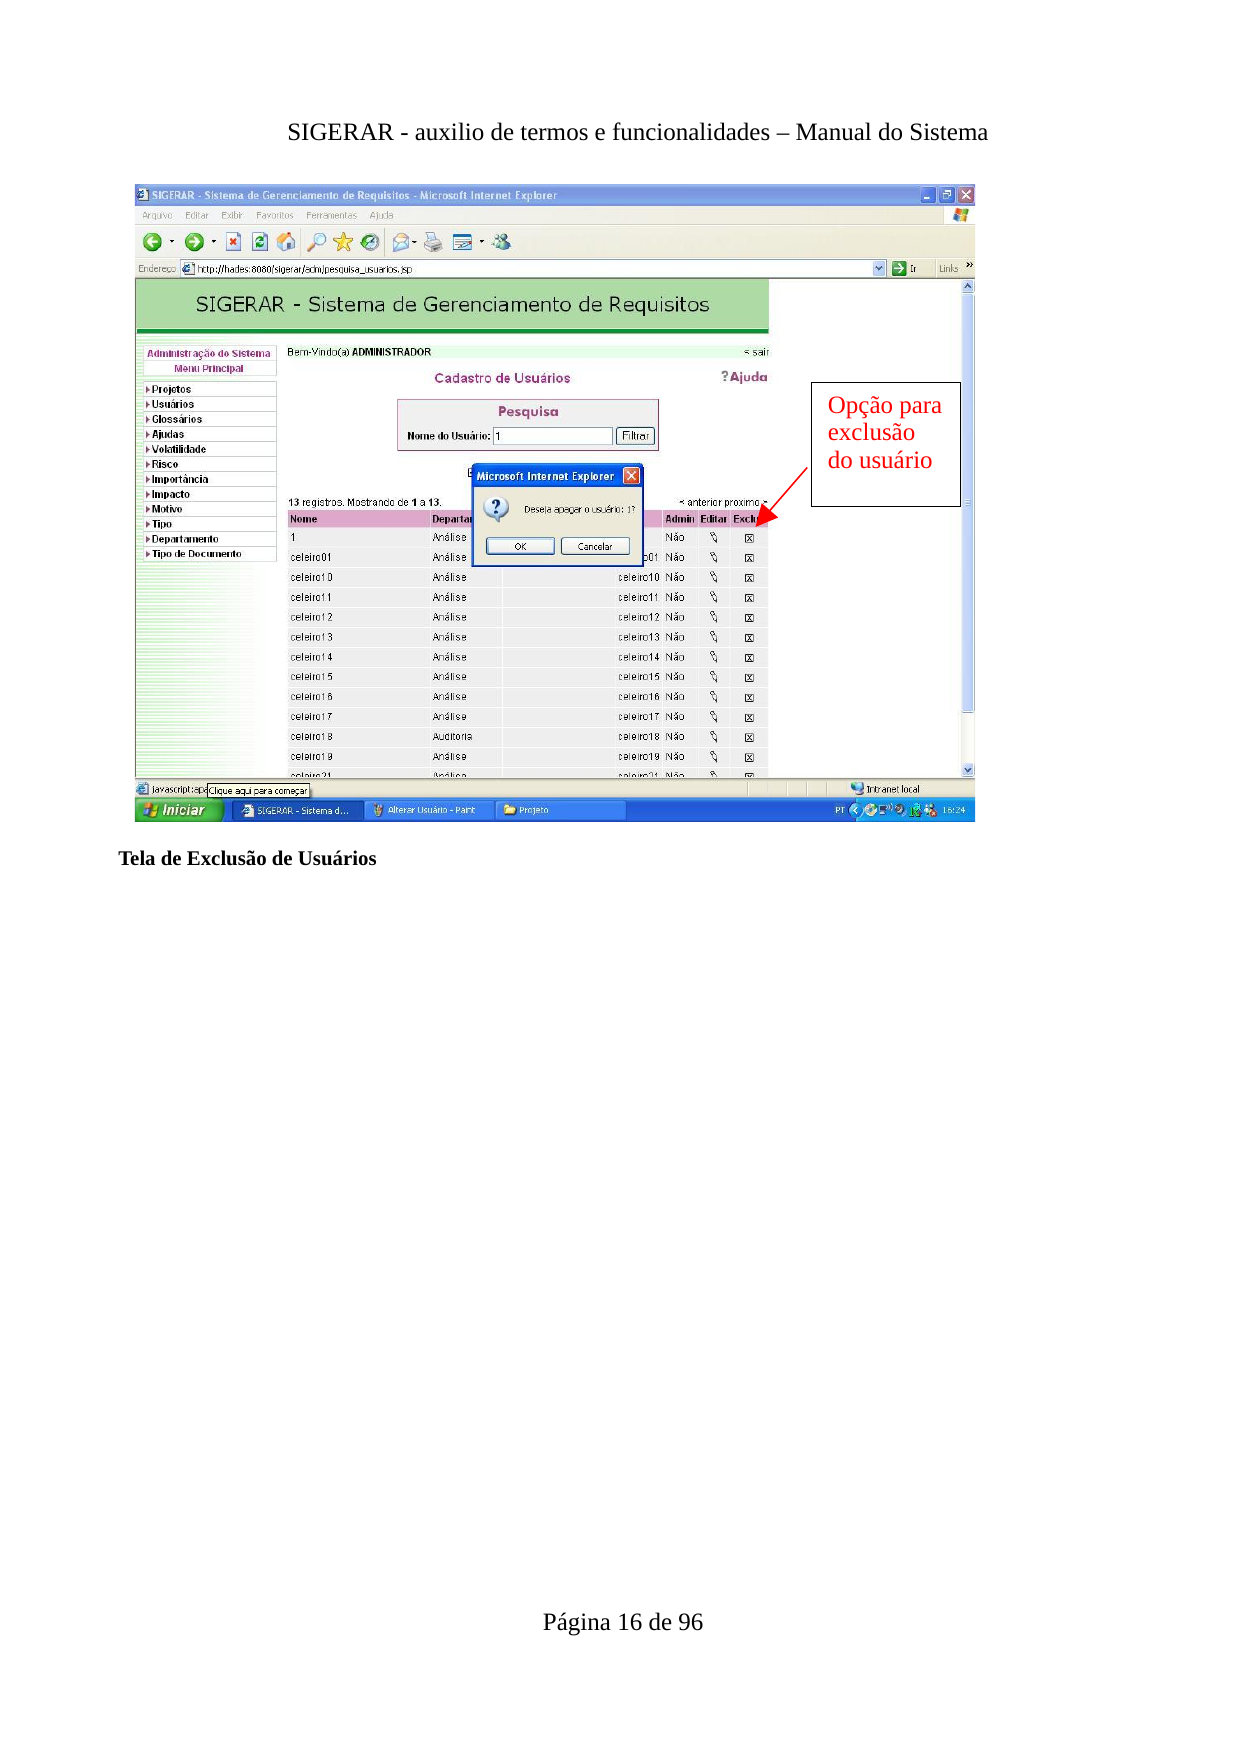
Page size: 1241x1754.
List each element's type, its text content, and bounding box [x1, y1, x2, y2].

text Tela de Exclusão de Usuários [118, 847, 1134, 870]
text Opção para exclusão do usuário [828, 391, 944, 474]
picture [134, 184, 976, 822]
